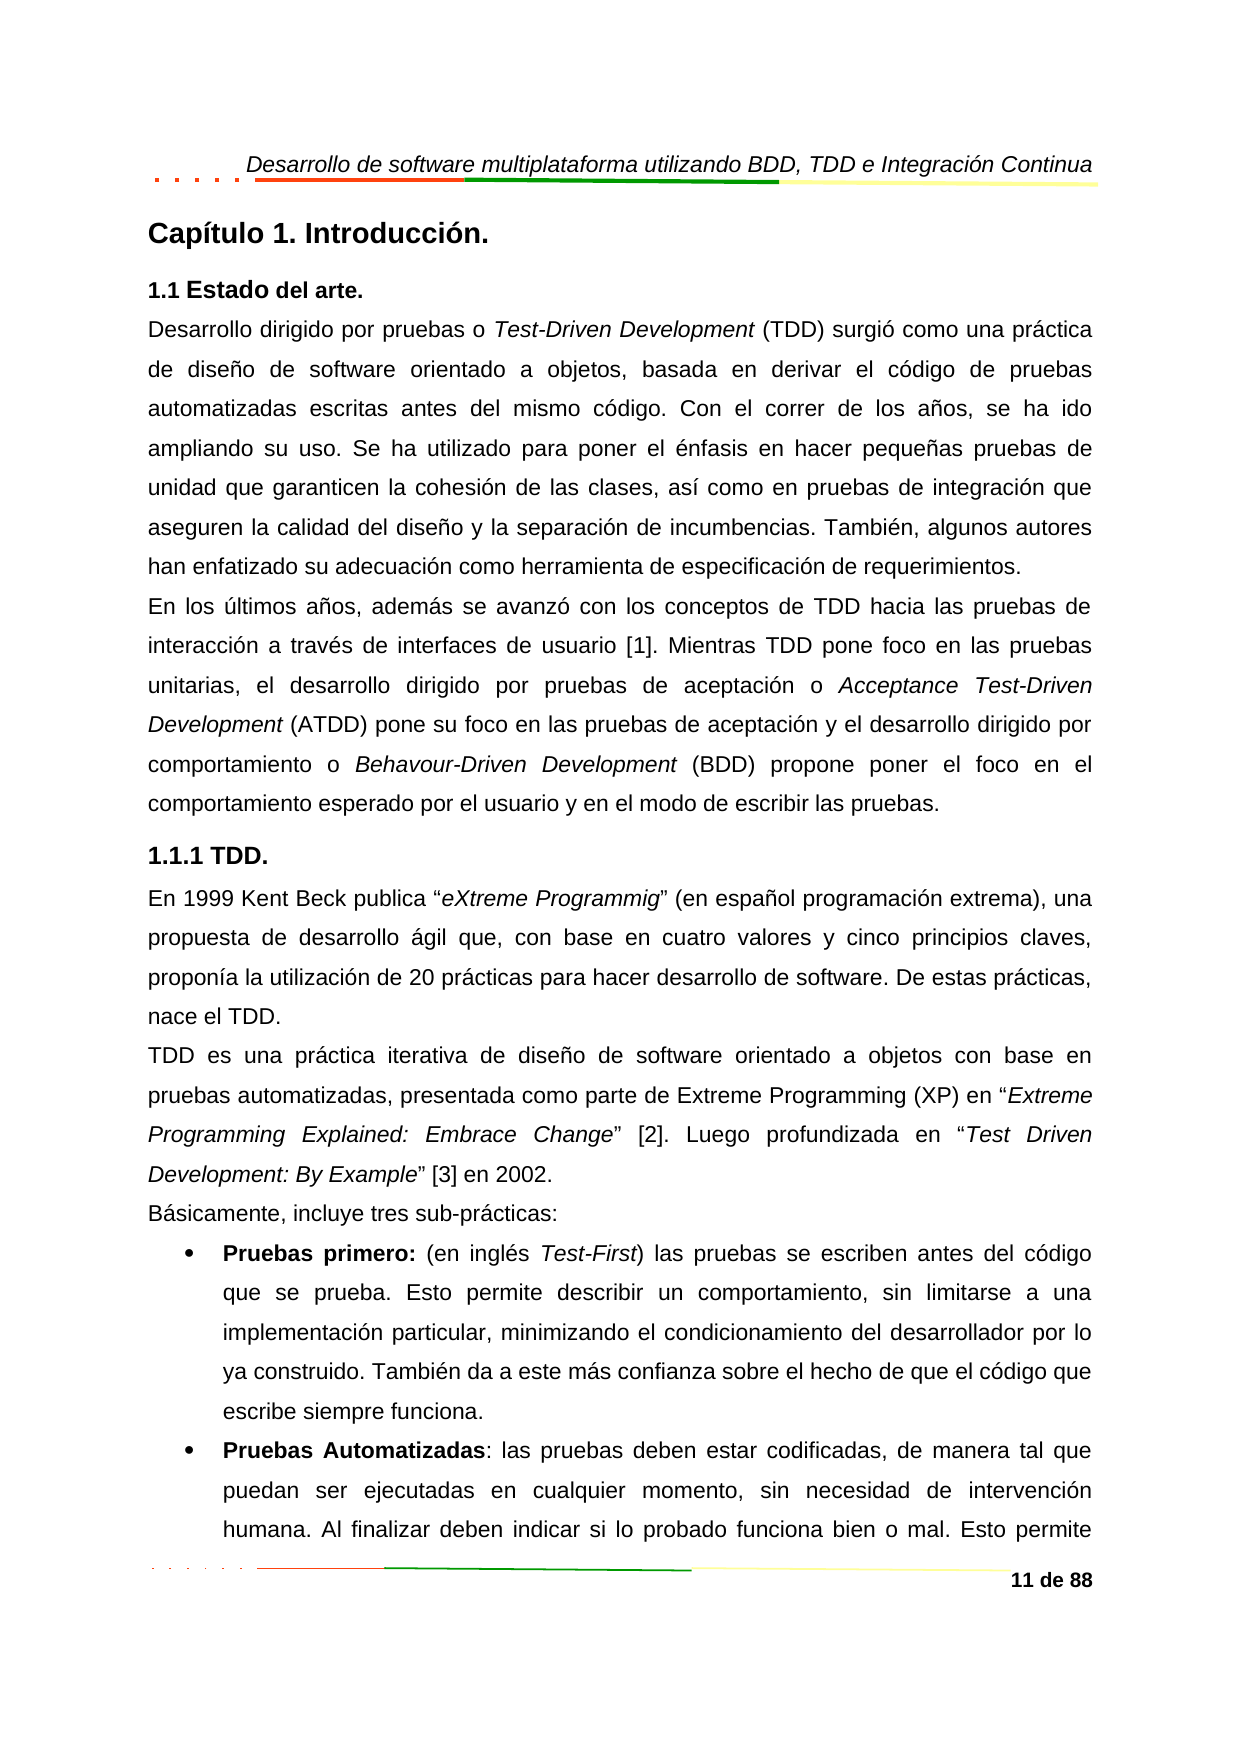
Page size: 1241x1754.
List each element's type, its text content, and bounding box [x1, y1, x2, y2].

subtitle 1.1 Estado del arte. [148, 275, 1093, 304]
text Básicamente, incluye tres sub-prácticas: [148, 1200, 1093, 1227]
text TDD es una práctica iterativa de diseño de software orientado a objetos con base en pruebas automatizadas, presentada como parte de Extreme Programming (XP) en “Extreme Programming Explained: Embrace Change” [2]. Luego profundizada en “Test Driven Development: By Example” [3] en 2002. [148, 1042, 1093, 1187]
text En 1999 Kent Beck publica “eXtreme Programmig” (en español programación extrema), una propuesta de desarrollo ágil que, con base en cuatro valores y cinco principios claves, proponía la utilización de 20 prácticas para hacer desarrollo de software. De estas prácticas, nace el TDD. [148, 884, 1093, 1029]
subtitle Capítulo 1. Introducción. [148, 217, 1093, 250]
list Pruebas primero: (en inglés Test-First) las pruebas se escriben antes del código que se prueba. Esto permite describir un comportamiento, sin limitarse a una implementación particular, minimizando el condicionamiento del desarrollador por lo ya construido. También da a este más confianza sobre el hecho de que el código que escribe siempre funciona. [185, 1240, 1093, 1424]
text 1.1.1 TDD. [148, 841, 1093, 870]
text Desarrollo dirigido por pruebas o Test-Driven Development (TDD) surgió como una práctica de diseño de software orientado a objetos, basada en derivar el código de pruebas automatizadas escritas antes del mismo código. Con el correr de los años, se ha ido ampliando su uso. Se ha utilizado para poner el énfasis en hacer pequeñas pruebas de unidad que garanticen la cohesión de las clases, así como en pruebas de integración que aseguren la calidad del diseño y la separación de incumbencias. También, algunos autores han enfatizado su adecuación como herramienta de especificación de requerimientos. [148, 316, 1093, 579]
list Pruebas Automatizadas: las pruebas deben estar codificadas, de manera tal que puedan ser ejecutadas en cualquier momento, sin necesidad de intervención humana. Al finalizar deben indicar si lo probado funciona bien o mal. Esto permite [185, 1437, 1093, 1542]
text En los últimos años, además se avanzó con los conceptos de TDD hacia las pruebas de interacción a través de interfaces de usuario [1]. Mientras TDD pone foco en las pruebas unitarias, el desarrollo dirigido por pruebas de aceptación o Acceptance Test-Driven Development (ATDD) pone su foco en las pruebas de aceptación y el desarrollo dirigido por comportamiento o Behavour-Driven Development (BDD) propone poner el foco en el comportamiento esperado por el usuario y en el modo de escribir las pruebas. [148, 593, 1093, 816]
